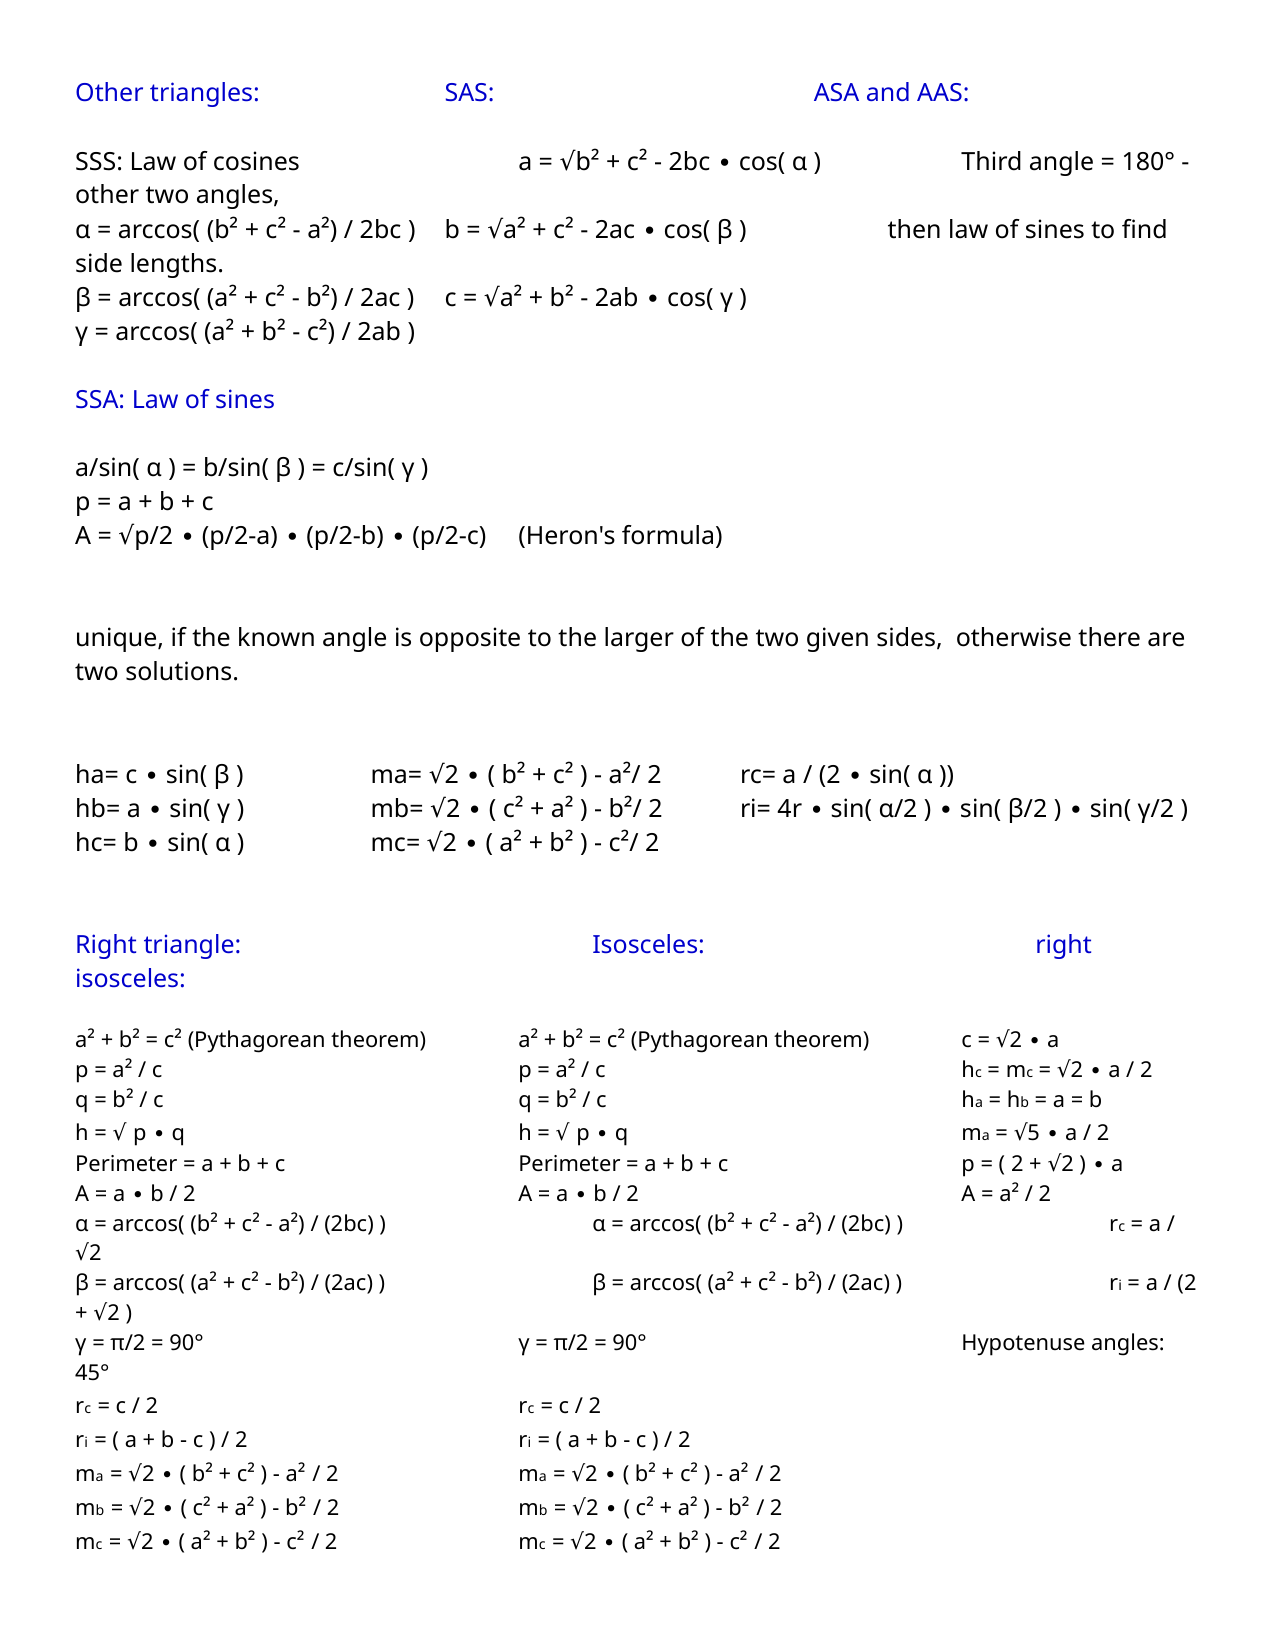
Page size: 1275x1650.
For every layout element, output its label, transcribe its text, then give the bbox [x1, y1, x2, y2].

text SSS: Law of cosines a = √b² + c² - 2bc ∙ cos( α ) Third angle = 180° - other two angles, α = arccos( (b² + c² - a²) / 2bc ) b = √a² + c² - 2ac ∙ cos( β ) then law of sines to find side lengths. β = arccos( (a² + c² - b²) / 2ac ) c = √a² + b² - 2ab ∙ cos( γ ) γ = arccos( (a² + b² - c²) / 2ab ) SSA: Law of sines [75, 143, 1200, 416]
text Right triangle: Isosceles: right isosceles: [75, 927, 1200, 995]
text A = √p/2 ∙ (p/2-a) ∙ (p/2-b) ∙ (p/2-c) (Heron's formula) [75, 518, 1200, 552]
text unique, if the known angle is opposite to the larger of the two given sides, otherwise there are two solutions. [75, 620, 1200, 688]
text Other triangles: SAS: ASA and AAS: [75, 75, 1200, 143]
text p = a + b + c [75, 484, 1200, 518]
text a/sin( α ) = b/sin( β ) = c/sin( γ ) [75, 450, 1200, 484]
text ha= c ∙ sin( β ) ma= √2 ∙ ( b² + c² ) - a²/ 2 rc= a / (2 ∙ sin( α )) hb= a ∙ sin( γ ) mb= √2 ∙ ( c² + a² ) - b²/ 2 ri= 4r ∙ sin( α/2 ) ∙ sin( β/2 ) ∙ sin( γ/2 ) hc= b ∙ sin( α ) mc= √2 ∙ ( a² + b² ) - c²/ 2 [75, 756, 1200, 892]
text a² + b² = c² (Pythagorean theorem) a² + b² = c² (Pythagorean theorem) c = √2 ∙ a p = a² / c p = a² / c hc = mc = √2 ∙ a / 2 q = b² / c q = b² / c ha = hb = a = b h = √ p ∙ q h = √ p ∙ q ma = √5 ∙ a / 2 Perimeter = a + b + c Perimeter = a + b + c p = ( 2 + √2 ) ∙ a A = a ∙ b / 2 A = a ∙ b / 2 A = a² / 2 α = arccos( (b² + c² - a²) / (2bc) ) α = arccos( (b² + c² - a²) / (2bc) ) rc = a / √2 β = arccos( (a² + c² - b²) / (2ac) ) β = arccos( (a² + c² - b²) / (2ac) ) ri = a / (2 + √2 ) γ = π/2 = 90° γ = π/2 = 90° Hypotenuse angles: 45° rc = c / 2 rc = c / 2 ri = ( a + b - c ) / 2 ri = ( a + b - c ) / 2 ma = √2 ∙ ( b² + c² ) - a² / 2 ma = √2 ∙ ( b² + c² ) - a² / 2 mb = √2 ∙ ( c² + a² ) - b² / 2 mb = √2 ∙ ( c² + a² ) - b² / 2 mc = √2 ∙ ( a² + b² ) - c² / 2 mc = √2 ∙ ( a² + b² ) - c² / 2 [75, 1024, 1200, 1557]
